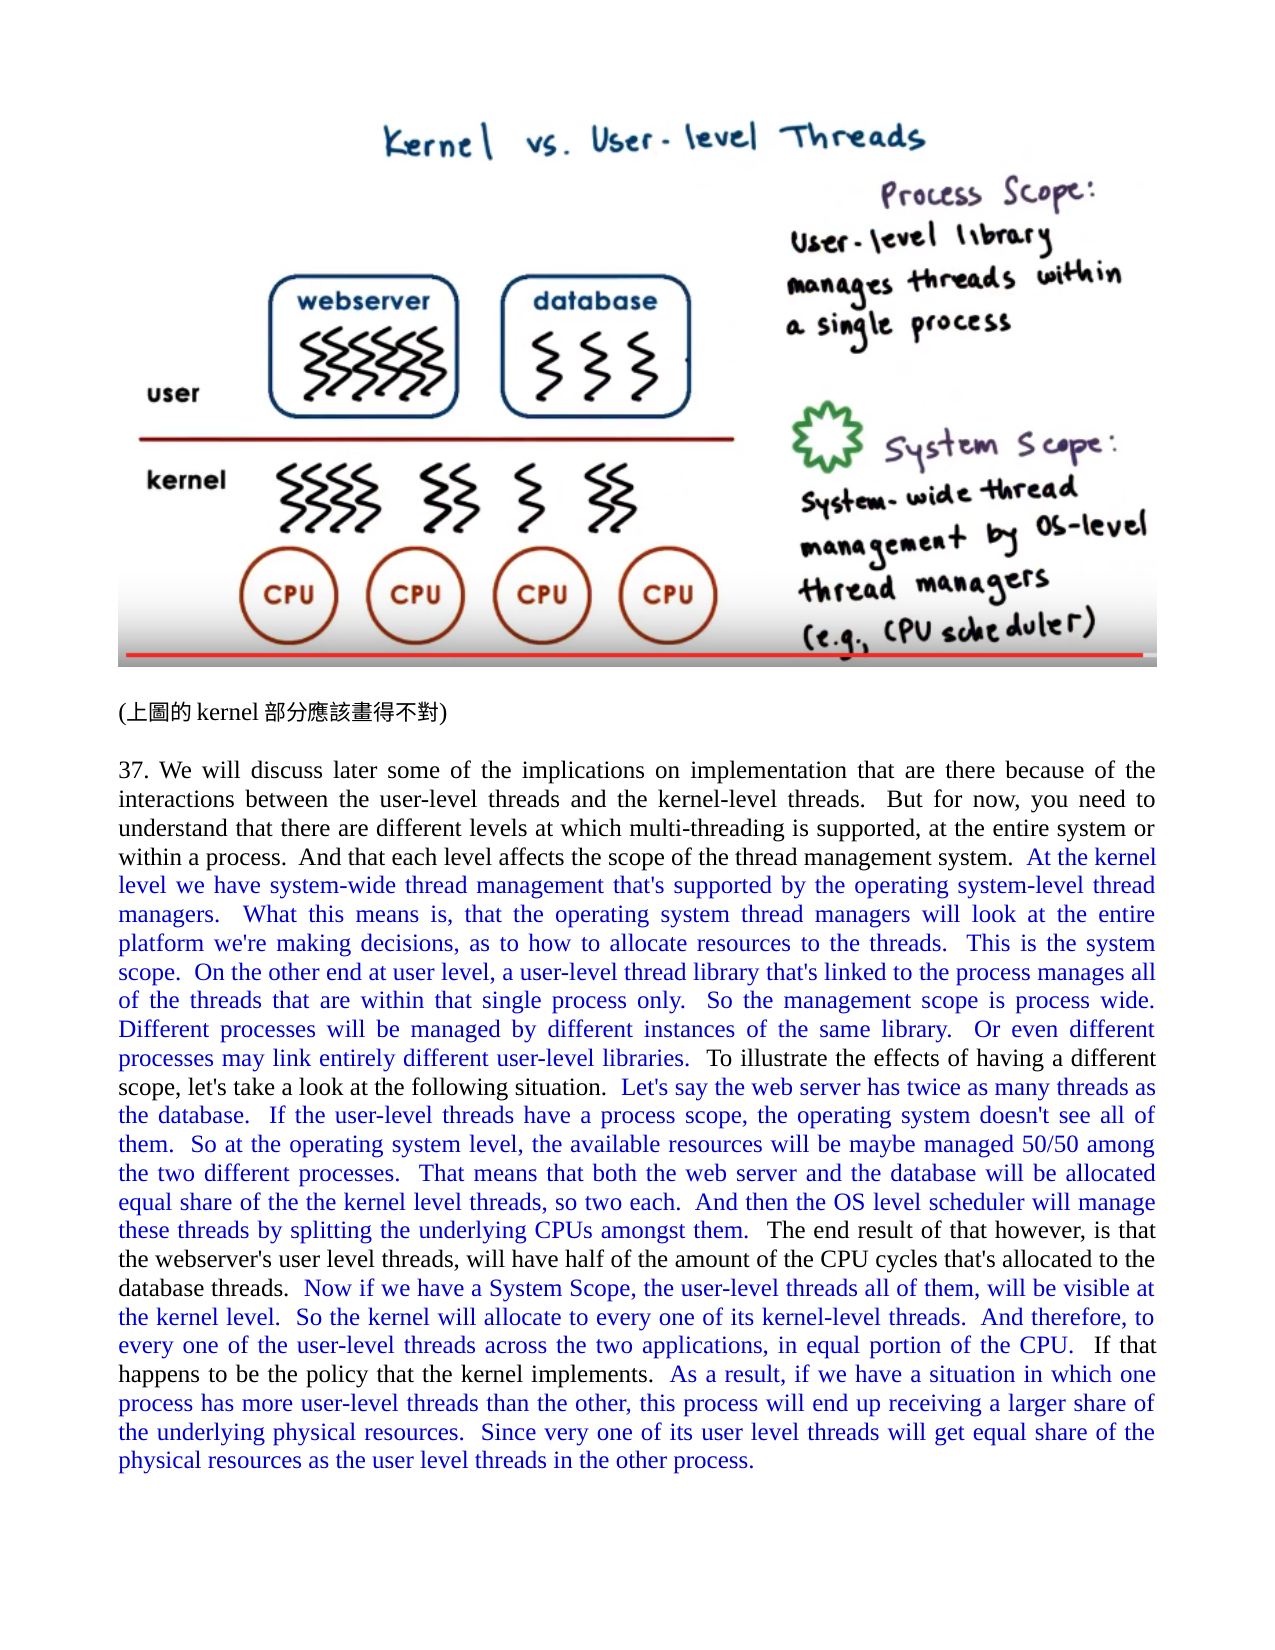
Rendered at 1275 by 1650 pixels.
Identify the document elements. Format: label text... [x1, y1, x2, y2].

text (上圖的kernel部分應該畫得不對) [118, 695, 1157, 727]
picture [118, 118, 1157, 667]
text 37. We will discuss later some of the implications on implementation that are there because of the interactions between the user-level threads and the kernel-level threads. But for now, you need to understand that there are different levels at which multi-threading is supported, at the entire system or within a process. And that each level affects the scope of the thread management system. At the kernel level we have system-wide thread management that's supported by the operating system-level thread managers. What this means is, that the operating system thread managers will look at the entire platform we're making decisions, as to how to allocate resources to the threads. This is the system scope. On the other end at user level, a user-level thread library that's linked to the process manages all of the threads that are within that single process only. So the management scope is process wide. Different processes will be managed by different instances of the same library. Or even different processes may link entirely different user-level libraries. To illustrate the effects of having a different scope, let's take a look at the following situation. Let's say the web server has twice as many threads as the database. If the user-level threads have a process scope, the operating system doesn't see all of them. So at the operating system level, the available resources will be maybe managed 50/50 among the two different processes. That means that both the web server and the database will be allocated equal share of the the kernel level threads, so two each. And then the OS level scheduler will manage these threads by splitting the underlying CPUs amongst them. The end result of that however, is that the webserver's user level threads, will have half of the amount of the CPU cycles that's allocated to the database threads. Now if we have a System Scope, the user-level threads all of them, will be visible at the kernel level. So the kernel will allocate to every one of its kernel-level threads. And therefore, to every one of the user-level threads across the two applications, in equal portion of the CPU. If that happens to be the policy that the kernel implements. As a result, if we have a situation in which one process has more user-level threads than the other, this process will end up receiving a larger share of the underlying physical resources. Since very one of its user level threads will get equal share of the physical resources as the user level threads in the other process. [118, 756, 1157, 1474]
